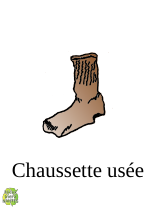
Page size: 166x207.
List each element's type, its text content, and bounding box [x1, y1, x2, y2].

table_header [6, 6, 57, 46]
picture [31, 50, 127, 141]
table_header [57, 6, 108, 46]
table_cell Chaussette usée [6, 153, 159, 188]
table_cell [6, 46, 159, 152]
picture [2, 187, 19, 207]
table_header [108, 6, 159, 46]
